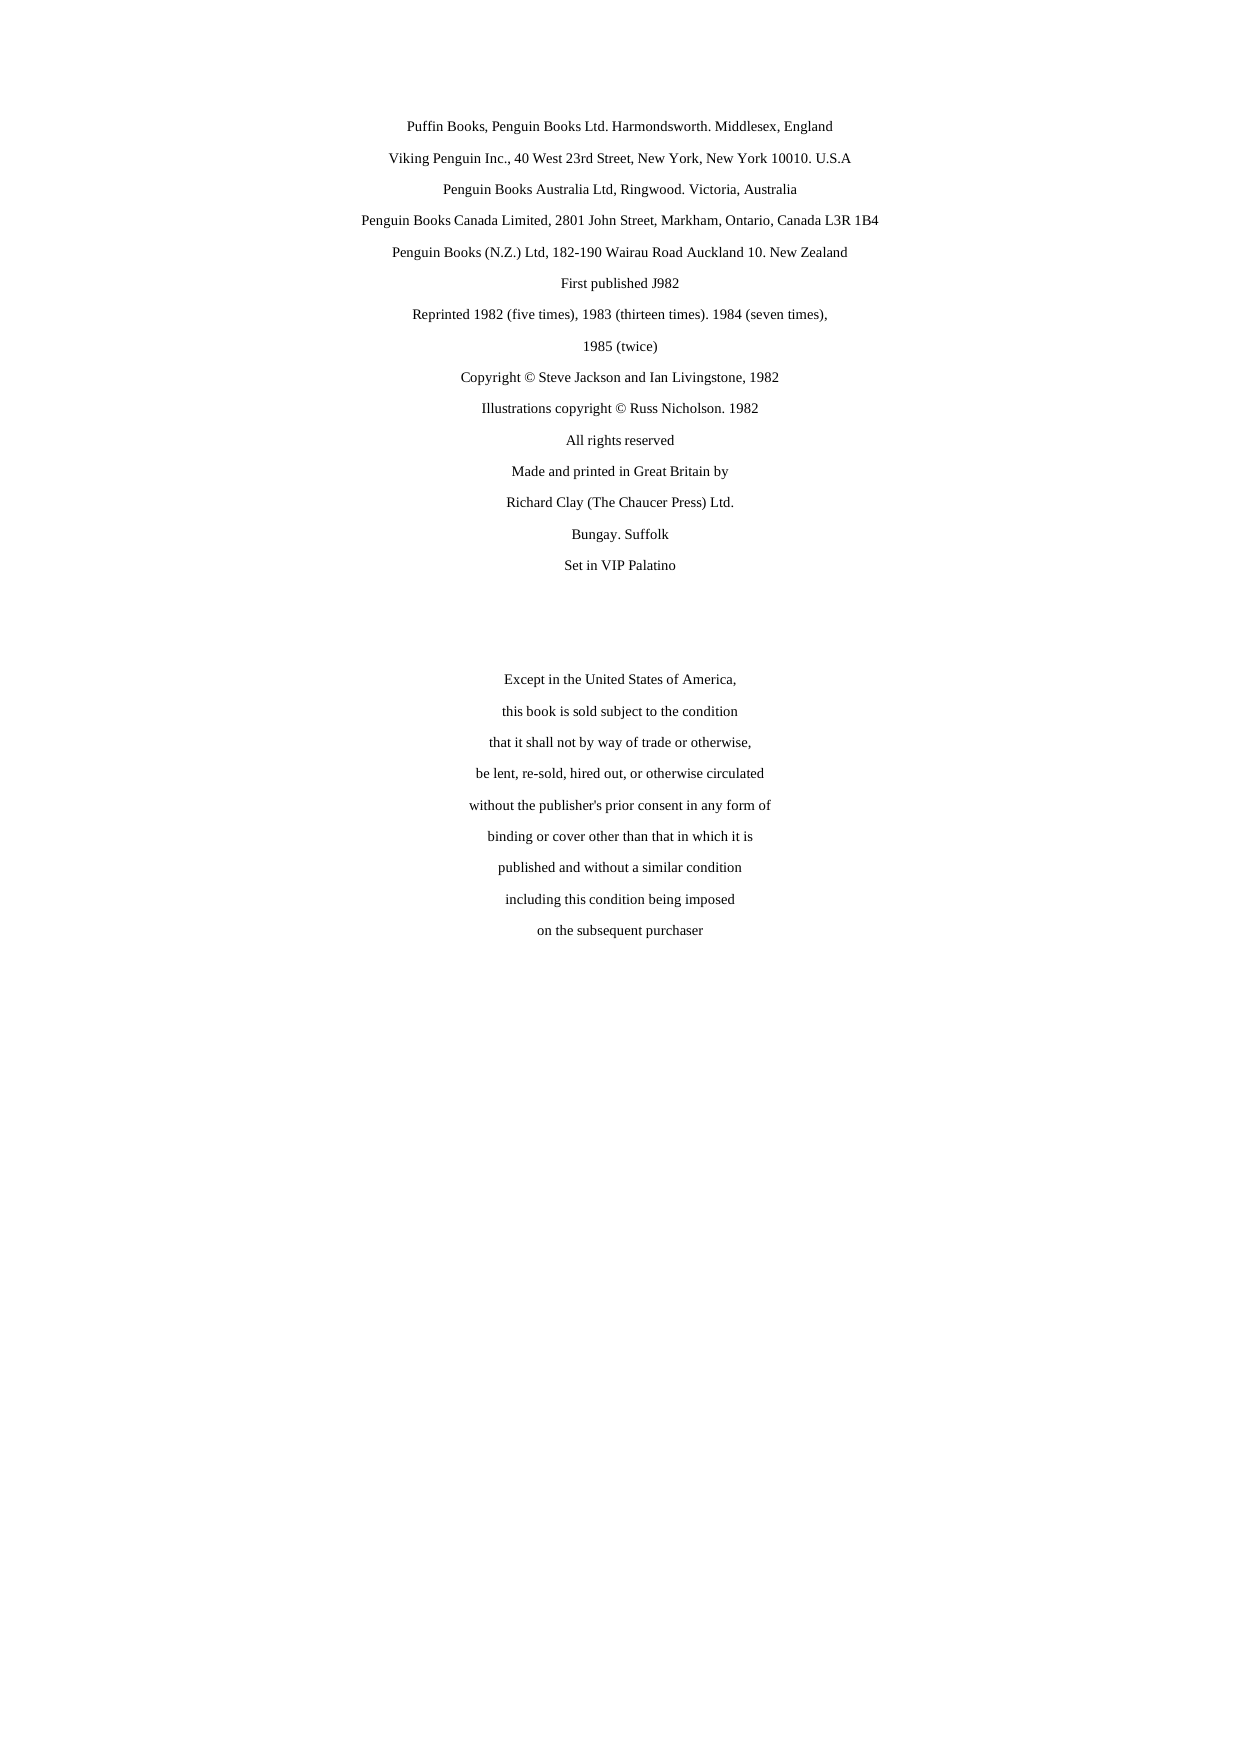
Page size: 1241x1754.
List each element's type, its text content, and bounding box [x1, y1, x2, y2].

text Reprinted 1982 (five times), 1983 (thirteen times). 1984 (seven times), [118, 306, 1122, 323]
text binding or cover other than that in which it is [118, 828, 1122, 844]
text Penguin Books Canada Limited, 2801 John Street, Markham, Ontario, Canada L3R 1B4 [118, 212, 1122, 229]
text this book is sold subject to the condition [118, 703, 1122, 719]
text be lent, re-sold, hired out, or otherwise circulated [118, 765, 1122, 782]
text Viking Penguin Inc., 40 West 23rd Street, New York, New York 10010. U.S.A [118, 149, 1122, 166]
text published and without a similar condition [118, 859, 1122, 876]
text without the publisher's prior consent in any form of [118, 797, 1122, 813]
text including this condition being imposed [118, 891, 1122, 907]
text Set in VIP Palatino [118, 557, 1122, 656]
text on the subsequent purchaser [118, 922, 1122, 939]
text Richard Clay (The Chaucer Press) Ltd. [118, 494, 1122, 511]
text 1985 (twice) [118, 338, 1122, 354]
text Penguin Books (N.Z.) Ltd, 182-190 Wairau Road Auckland 10. New Zealand [118, 243, 1122, 260]
text Bungay. Suffolk [118, 526, 1122, 542]
text Puffin Books, Penguin Books Ltd. Harmondsworth. Middlesex, England [118, 118, 1122, 135]
text First published J982 [118, 275, 1122, 291]
text Except in the United States of America, [118, 671, 1122, 688]
text Penguin Books Australia Ltd, Ringwood. Victoria, Australia [118, 181, 1122, 197]
text All rights reserved [118, 432, 1122, 448]
text Copyright © Steve Jackson and Ian Livingstone, 1982 [118, 369, 1122, 386]
text Made and printed in Great Britain by [118, 463, 1122, 479]
text Illustrations copyright © Russ Nicholson. 1982 [118, 400, 1122, 417]
text that it shall not by way of trade or otherwise, [118, 734, 1122, 751]
